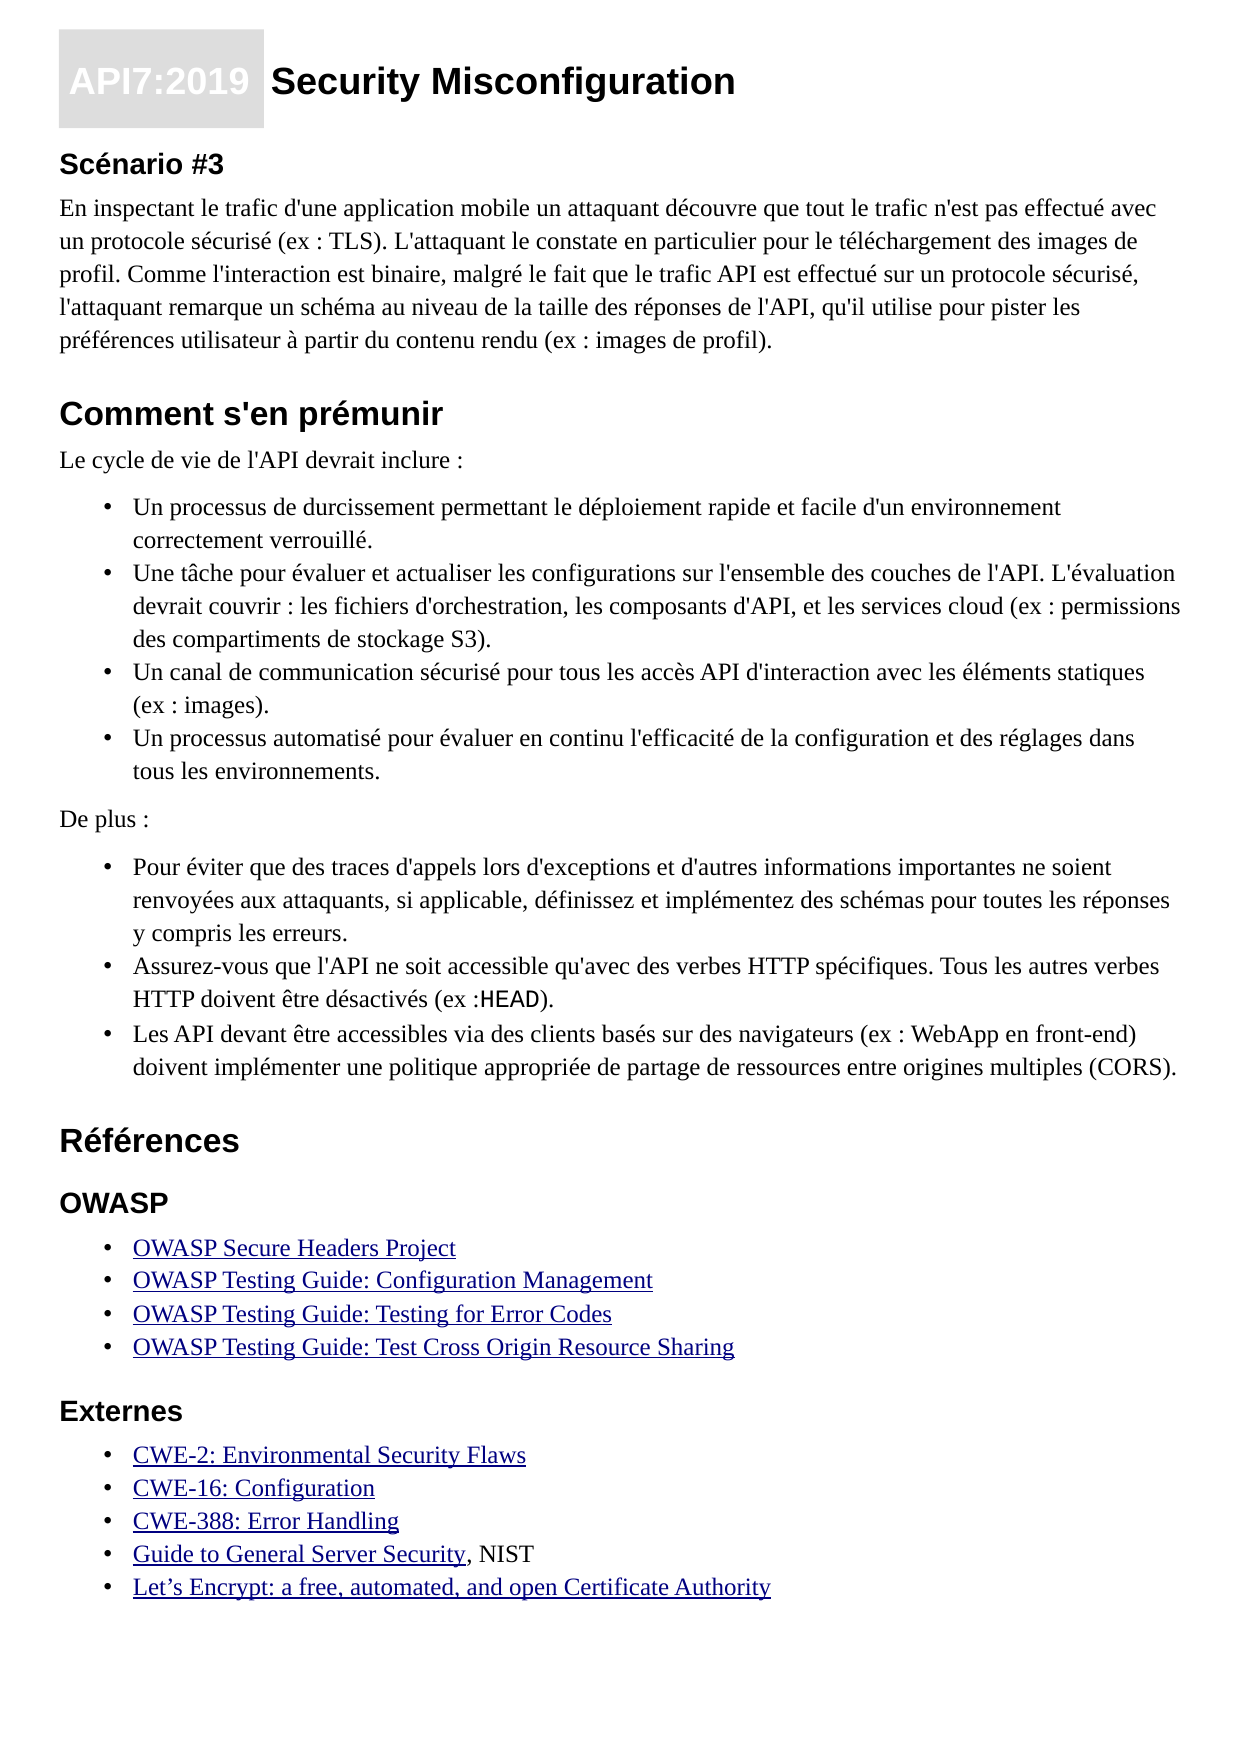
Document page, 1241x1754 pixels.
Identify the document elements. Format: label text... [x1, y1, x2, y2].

list Let’s Encrypt: a free, automated, and open Certificate Authority [103, 1572, 1181, 1601]
subtitle Références [59, 1121, 1181, 1159]
list Les API devant être accessibles via des clients basés sur des navigateurs (ex : WebApp en front-end) doivent implémenter une politique appropriée de partage de ressources entre origines multiples (CORS). [103, 1019, 1181, 1081]
list CWE-2: Environmental Security Flaws [103, 1440, 1181, 1469]
text De plus : [59, 804, 1181, 833]
subtitle Scénario #3 [59, 147, 1181, 181]
list CWE-388: Error Handling [103, 1506, 1181, 1535]
list OWASP Testing Guide: Testing for Error Codes [103, 1299, 1181, 1327]
list Un processus de durcissement permettant le déploiement rapide et facile d'un environnement correctement verrouillé. [103, 492, 1181, 554]
list Un processus automatisé pour évaluer en continu l'efficacité de la configuration et des réglages dans tous les environnements. [103, 723, 1181, 785]
subtitle OWASP [59, 1186, 1181, 1220]
list Un canal de communication sécurisé pour tous les accès API d'interaction avec les éléments statiques (ex : images). [103, 657, 1181, 719]
list Guide to General Server Security, NIST [103, 1539, 1181, 1568]
text En inspectant le trafic d'une application mobile un attaquant découvre que tout le trafic n'est pas effectué avec un protocole sécurisé (ex : TLS). L'attaquant le constate en particulier pour le téléchargement des images de profil. Comme l'interaction est binaire, malgré le fait que le trafic API est effectué sur un protocole sécurisé, l'attaquant remarque un schéma au niveau de la taille des réponses de l'API, qu'il utilise pour pister les préférences utilisateur à partir du contenu rendu (ex : images de profil). [59, 193, 1181, 354]
subtitle Comment s'en prémunir [59, 393, 1181, 432]
list Assurez-vous que l'API ne soit accessible qu'avec des verbes HTTP spécifiques. Tous les autres verbes HTTP doivent être désactivés (ex :HEAD). [103, 951, 1181, 1014]
text Le cycle de vie de l'API devrait inclure : [59, 445, 1181, 473]
subtitle Externes [59, 1394, 1181, 1428]
list OWASP Secure Headers Project [103, 1233, 1181, 1261]
list OWASP Testing Guide: Configuration Management [103, 1266, 1181, 1294]
list OWASP Testing Guide: Test Cross Origin Resource Sharing [103, 1332, 1181, 1360]
list CWE-16: Configuration [103, 1473, 1181, 1502]
list Pour éviter que des traces d'appels lors d'exceptions et d'autres informations importantes ne soient renvoyées aux attaquants, si applicable, définissez et implémentez des schémas pour toutes les réponses y compris les erreurs. [103, 852, 1181, 946]
list Une tâche pour évaluer et actualiser les configurations sur l'ensemble des couches de l'API. L'évaluation devrait couvrir : les fichiers d'orchestration, les composants d'API, et les services cloud (ex : permissions des compartiments de stockage S3). [103, 558, 1181, 653]
